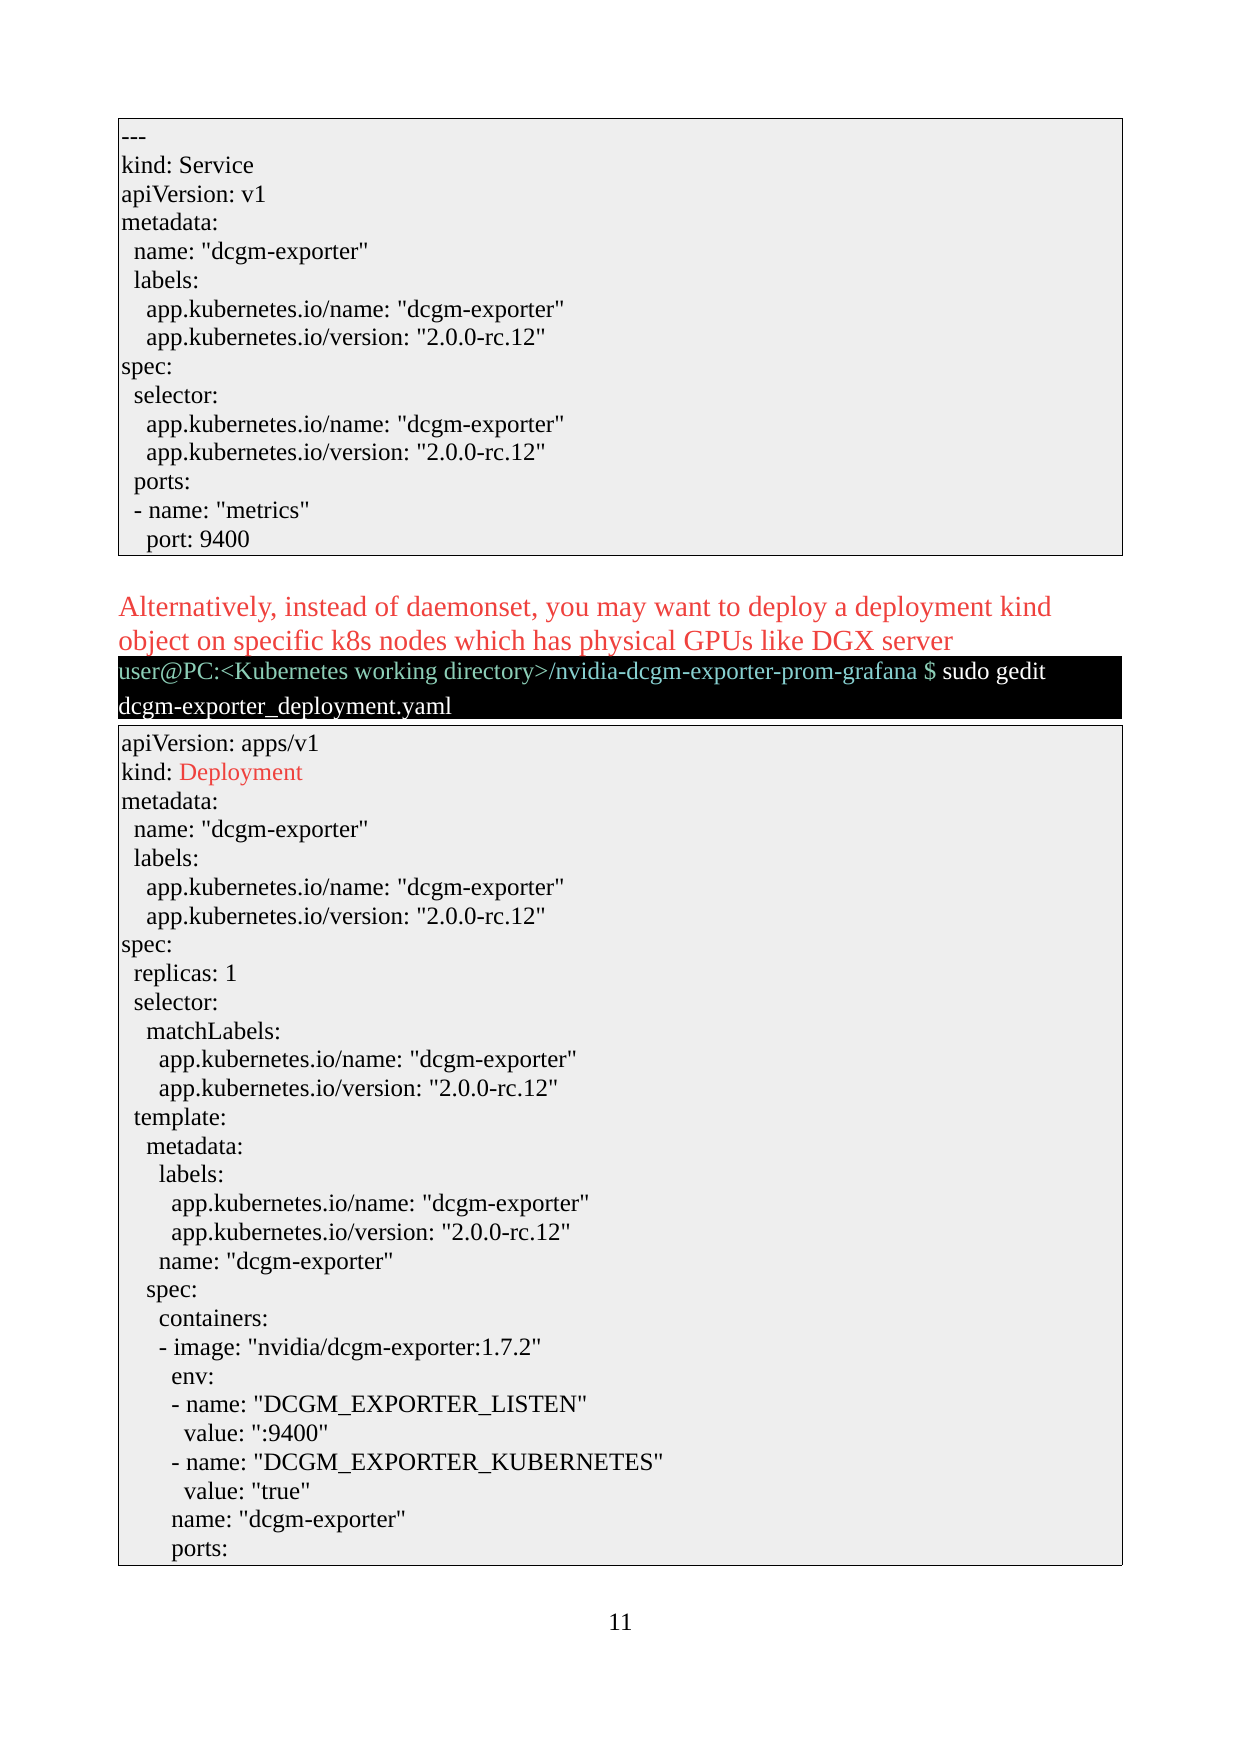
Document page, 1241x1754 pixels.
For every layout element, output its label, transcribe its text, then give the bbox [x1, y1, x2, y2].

text app.kubernetes.io/name: "dcgm-exporter" [119, 869, 1122, 898]
text metadata: [119, 783, 1122, 811]
text labels: [119, 840, 1122, 869]
text app.kubernetes.io/name: "dcgm-exporter" [119, 1041, 1122, 1070]
text spec: [119, 1271, 1122, 1300]
text - name: "metrics" [119, 492, 1122, 521]
text value: "true" [119, 1473, 1122, 1501]
text apiVersion: apps/v1 [119, 726, 1122, 754]
text apiVersion: v1 [119, 176, 1122, 204]
text labels: [119, 1156, 1122, 1185]
text name: "dcgm-exporter" [119, 1243, 1122, 1271]
text ports: [119, 463, 1122, 492]
text port: 9400 [119, 521, 1122, 555]
text metadata: [119, 1128, 1122, 1156]
text name: "dcgm-exporter" [119, 233, 1122, 262]
text app.kubernetes.io/name: "dcgm-exporter" [119, 1185, 1122, 1214]
text - name: "DCGM_EXPORTER_LISTEN" [119, 1386, 1122, 1415]
text spec: [119, 926, 1122, 955]
text app.kubernetes.io/name: "dcgm-exporter" [119, 291, 1122, 319]
text ports: [119, 1530, 1122, 1565]
text template: [119, 1099, 1122, 1128]
text matchLabels: [119, 1013, 1122, 1041]
text selector: [119, 984, 1122, 1013]
text user@PC:<Kubernetes working directory>/nvidia-dcgm-exporter-prom-grafana $ sudo gedit dcgm-exporter_deployment.yaml [118, 656, 1122, 719]
text name: "dcgm-exporter" [119, 1501, 1122, 1530]
text - image: "nvidia/dcgm-exporter:1.7.2" [119, 1329, 1122, 1358]
text replicas: 1 [119, 955, 1122, 984]
text kind: Service [119, 147, 1122, 176]
text Alternatively, instead of daemonset, you may want to deploy a deployment kind object on specific k8s nodes which has physical GPUs like DGX server [118, 589, 1122, 656]
text spec: [119, 348, 1122, 377]
text - name: "DCGM_EXPORTER_KUBERNETES" [119, 1444, 1122, 1473]
text containers: [119, 1300, 1122, 1329]
text env: [119, 1358, 1122, 1386]
text metadata: [119, 204, 1122, 233]
text value: ":9400" [119, 1415, 1122, 1444]
text app.kubernetes.io/name: "dcgm-exporter" [119, 406, 1122, 434]
text app.kubernetes.io/version: "2.0.0-rc.12" [119, 434, 1122, 463]
text selector: [119, 377, 1122, 406]
text app.kubernetes.io/version: "2.0.0-rc.12" [119, 319, 1122, 348]
text labels: [119, 262, 1122, 291]
text app.kubernetes.io/version: "2.0.0-rc.12" [119, 898, 1122, 926]
text app.kubernetes.io/version: "2.0.0-rc.12" [119, 1070, 1122, 1099]
text app.kubernetes.io/version: "2.0.0-rc.12" [119, 1214, 1122, 1243]
text kind: Deployment [119, 754, 1122, 783]
text --- [119, 119, 1122, 147]
text name: "dcgm-exporter" [119, 811, 1122, 840]
